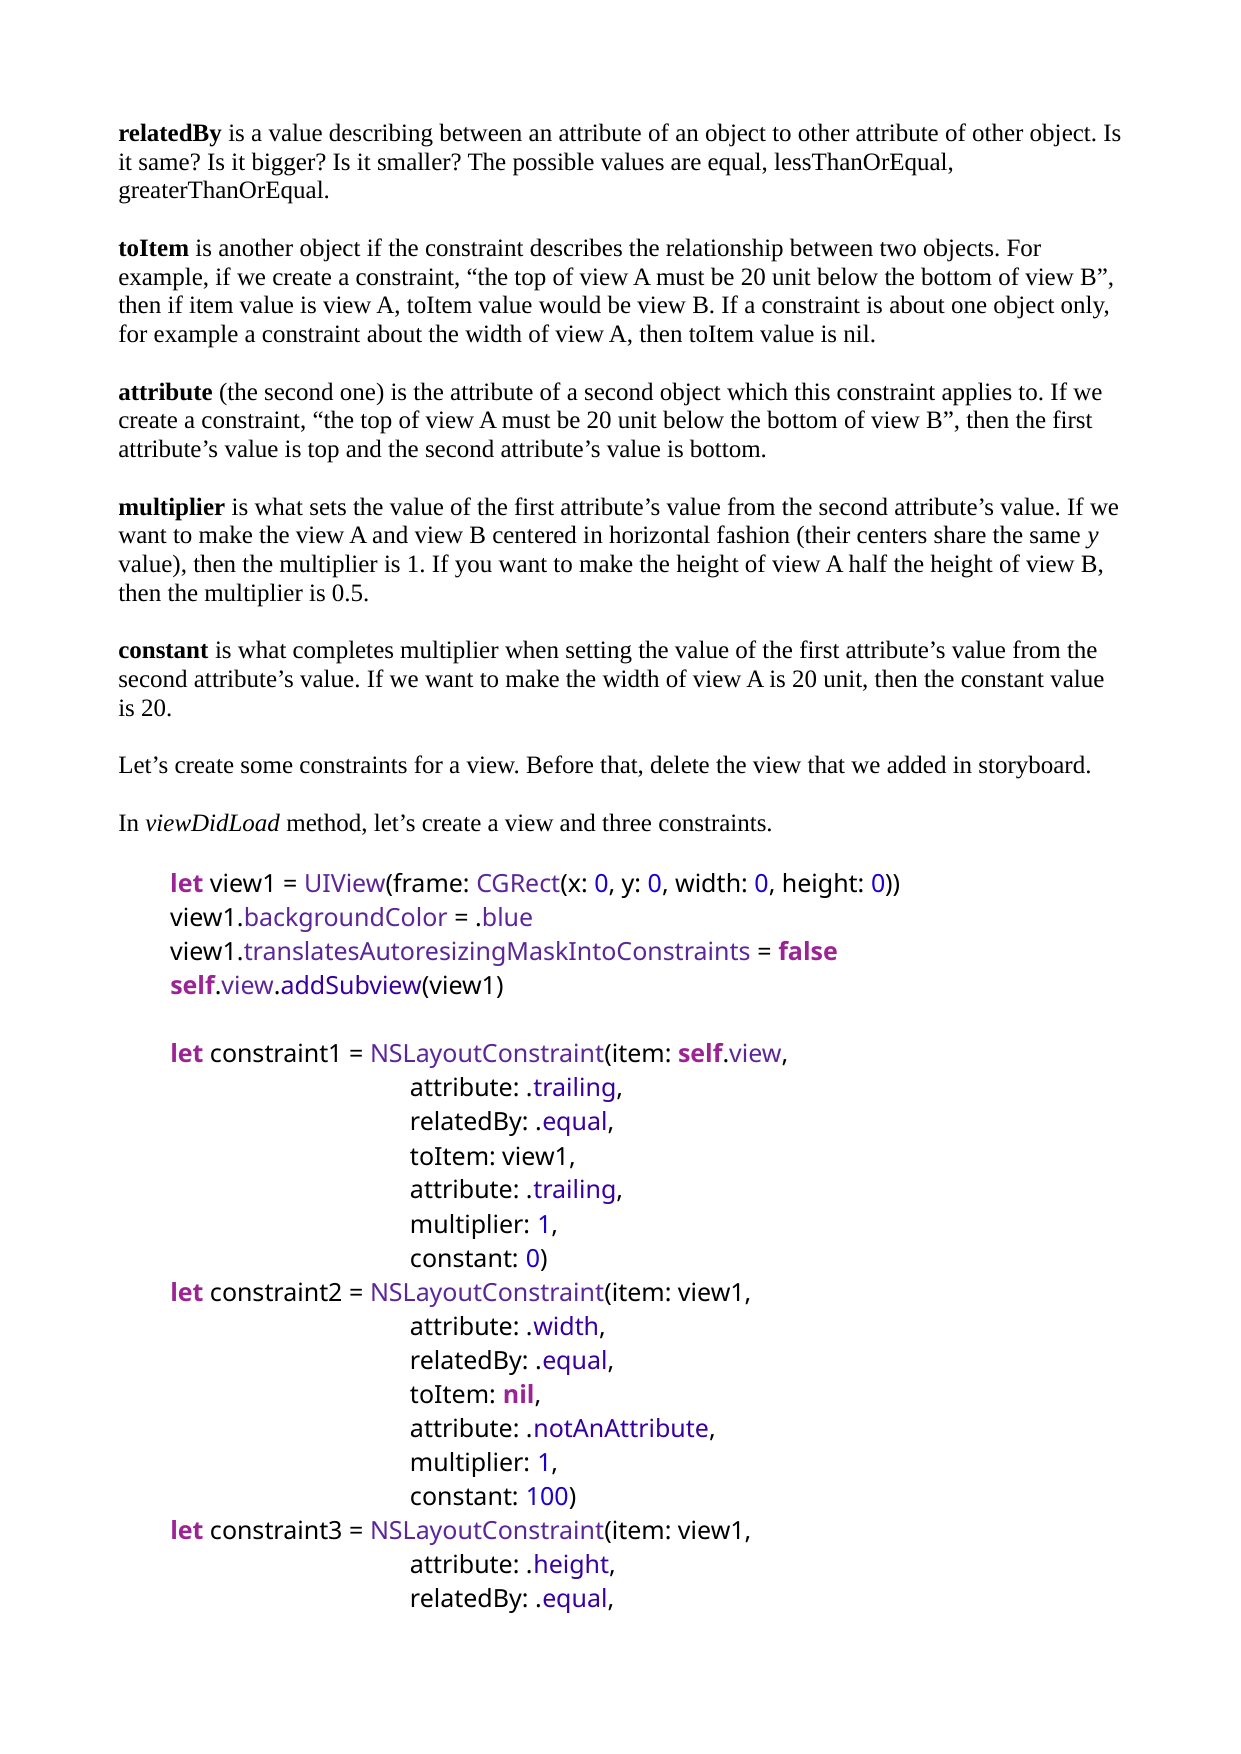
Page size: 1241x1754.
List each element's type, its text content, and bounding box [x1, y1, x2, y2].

text attribute: .height, [118, 1547, 1122, 1581]
text let view1 = UIView(frame: CGRect(x: 0, y: 0, width: 0, height: 0)) [118, 866, 1122, 900]
text attribute: .width, [118, 1308, 1122, 1342]
text view1.backgroundColor = .blue [118, 900, 1122, 934]
text In viewDidLoad method, let’s create a view and three constraints. [118, 808, 1122, 837]
text multiplier: 1, [118, 1206, 1122, 1240]
text view1.translatesAutoresizingMaskIntoConstraints = false [118, 934, 1122, 968]
text constant: 100) [118, 1479, 1122, 1513]
text Let’s create some constraints for a view. Before that, delete the view that we added in storyboard. [118, 751, 1122, 779]
text toItem: view1, [118, 1138, 1122, 1172]
text attribute: .notAnAttribute, [118, 1411, 1122, 1445]
text toItem is another object if the constraint describes the relationship between two objects. For example, if we create a constraint, “the top of view A must be 20 unit below the bottom of view B”, then if item value is view A, toItem value would be view B. If a constraint is about one object only, for example a constraint about the width of view A, then toItem value is nil. [118, 233, 1122, 348]
text relatedBy: .equal, [118, 1581, 1122, 1615]
text self.view.addSubview(view1) [118, 968, 1122, 1002]
text relatedBy is a value describing between an attribute of an object to other attribute of other object. Is it same? Is it bigger? Is it smaller? The possible values are equal, lessThanOrEqual, greaterThanOrEqual. [118, 118, 1122, 204]
text let constraint3 = NSLayoutConstraint(item: view1, [118, 1513, 1122, 1547]
text constant: 0) [118, 1240, 1122, 1274]
text multiplier is what sets the value of the first attribute’s value from the second attribute’s value. If we want to make the view A and view B centered in horizontal fashion (their centers share the same y value), then the multiplier is 1. If you want to make the height of view A half the height of view B, then the multiplier is 0.5. [118, 492, 1122, 607]
text attribute: .trailing, [118, 1070, 1122, 1104]
text attribute (the second one) is the attribute of a second object which this constraint applies to. If we create a constraint, “the top of view A must be 20 unit below the bottom of view B”, then the first attribute’s value is top and the second attribute’s value is bottom. [118, 377, 1122, 463]
text relatedBy: .equal, [118, 1104, 1122, 1138]
text constant is what completes multiplier when setting the value of the first attribute’s value from the second attribute’s value. If we want to make the width of view A is 20 unit, then the constant value is 20. [118, 636, 1122, 722]
text attribute: .trailing, [118, 1172, 1122, 1206]
text let constraint1 = NSLayoutConstraint(item: self.view, [118, 1036, 1122, 1070]
text multiplier: 1, [118, 1445, 1122, 1479]
text let constraint2 = NSLayoutConstraint(item: view1, [118, 1274, 1122, 1308]
text relatedBy: .equal, [118, 1342, 1122, 1377]
text toItem: nil, [118, 1377, 1122, 1411]
